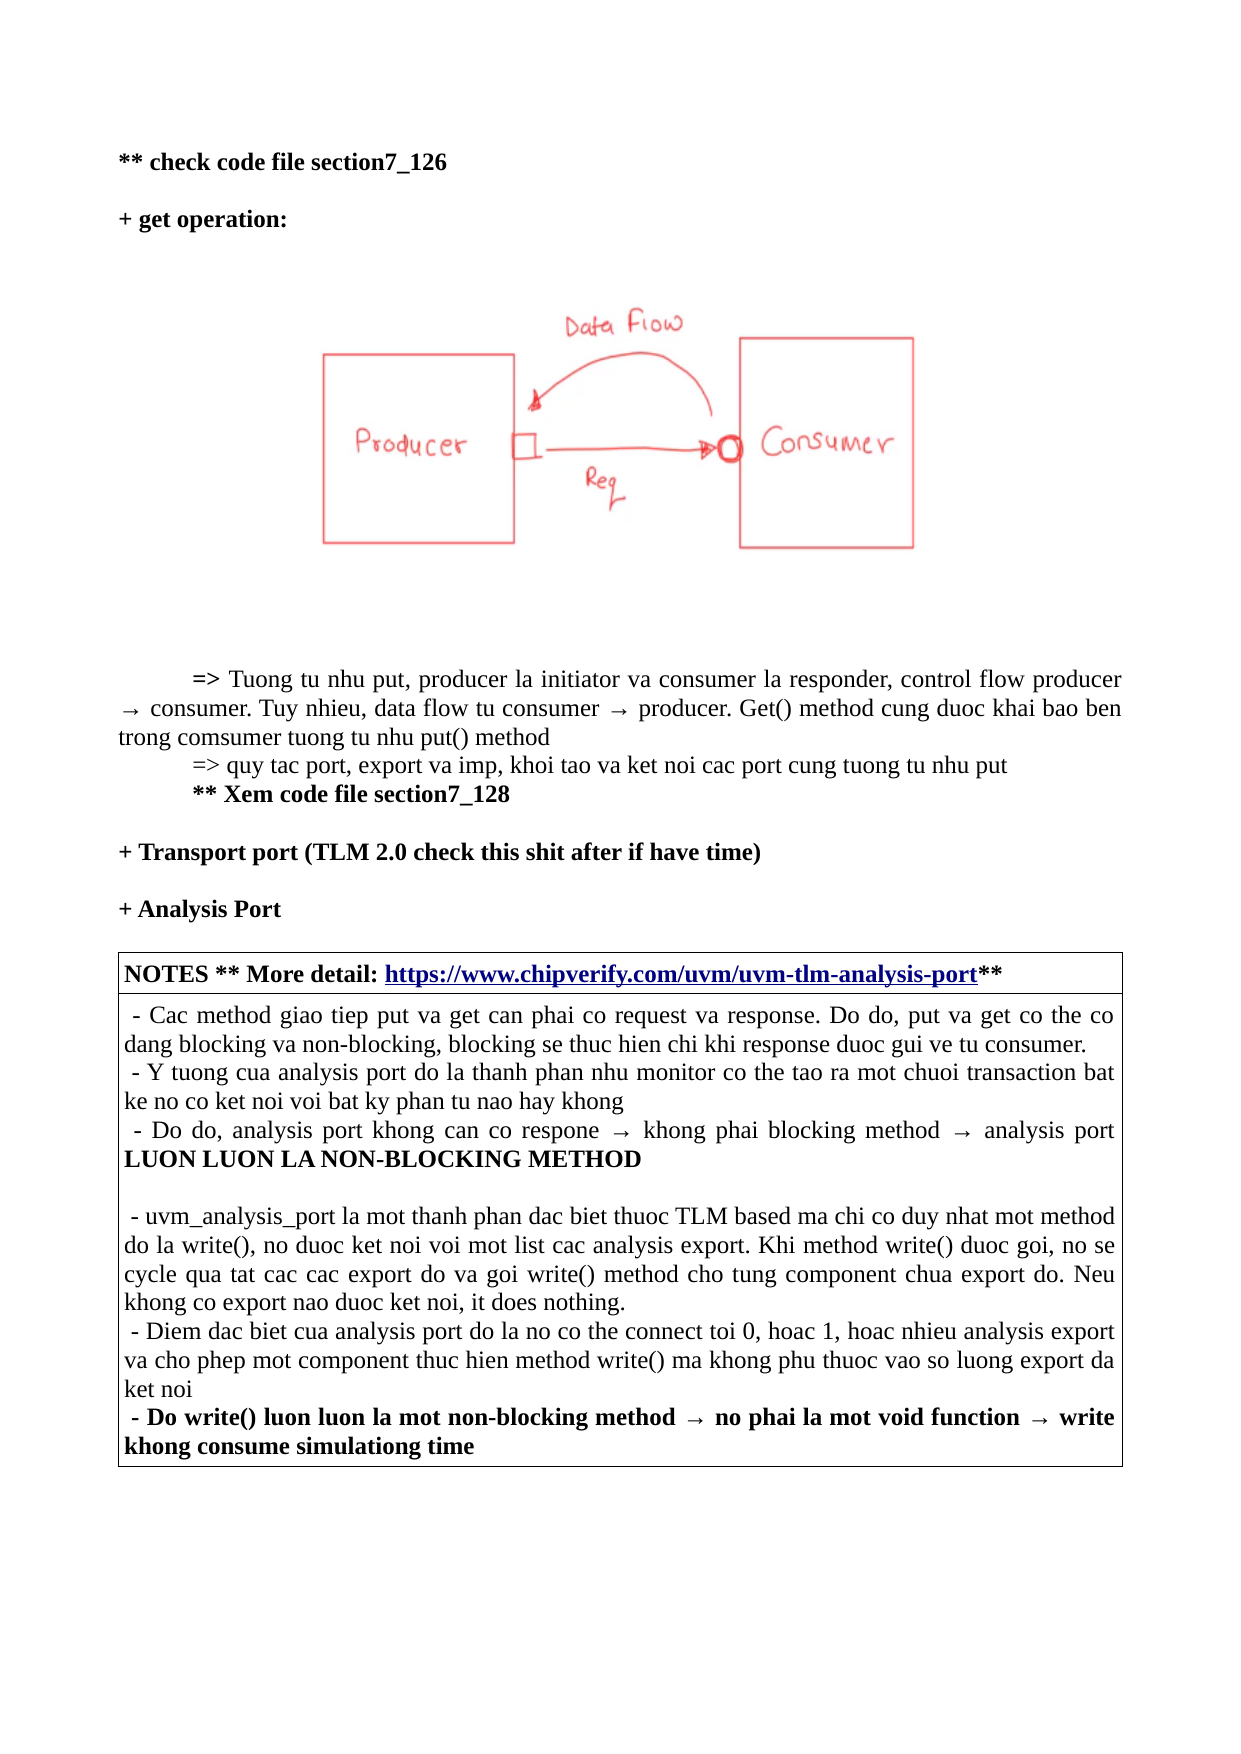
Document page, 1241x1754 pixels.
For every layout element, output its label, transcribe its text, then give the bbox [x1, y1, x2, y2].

text ** Xem code file section7_128 [118, 779, 1122, 808]
picture [296, 260, 944, 625]
text + Analysis Port [118, 894, 1122, 923]
text => Tuong tu nhu put, producer la initiator va consumer la responder, control flow producer → consumer. Tuy nhieu, data flow tu consumer → producer. Get() method cung duoc khai bao ben trong comsumer tuong tu nhu put() method [118, 664, 1122, 751]
table_cell - Cac method giao tiep put va get can phai co request va response. Do do, put va get co the co dang blocking va non-blocking, blocking se thuc hien chi khi response duoc gui ve tu consumer. - Y tuong cua analysis port do la thanh phan nhu monitor co the tao ra mot chuoi transaction bat ke no co ket noi voi bat ky phan tu nao hay khong - Do do, analysis port khong can co respone → khong phai blocking method → analysis port LUON LUON LA NON-BLOCKING METHOD - uvm_analysis_port la mot thanh phan dac biet thuoc TLM based ma chi co duy nhat mot method do la write(), no duoc ket noi voi mot list cac analysis export. Khi method write() duoc goi, no se cycle qua tat cac cac export do va goi write() method cho tung component chua export do. Neu khong co export nao duoc ket noi, it does nothing. - Diem dac biet cua analysis port do la no co the connect toi 0, hoac 1, hoac nhieu analysis export va cho phep mot component thuc hien method write() ma khong phu thuoc vao so luong export da ket noi - Do write() luon luon la mot non-blocking method → no phai la mot void function → write khong consume simulationg time [119, 994, 1122, 1466]
text + Transport port (TLM 2.0 check this shit after if have time) [118, 837, 1122, 866]
table_header NOTES ** More detail: https://www.chipverify.com/uvm/uvm-tlm-analysis-port** [119, 953, 1122, 993]
text + get operation: [118, 204, 1122, 233]
text ** check code file section7_126 [118, 147, 1122, 176]
text => quy tac port, export va imp, khoi tao va ket noi cac port cung tuong tu nhu put [118, 751, 1122, 779]
